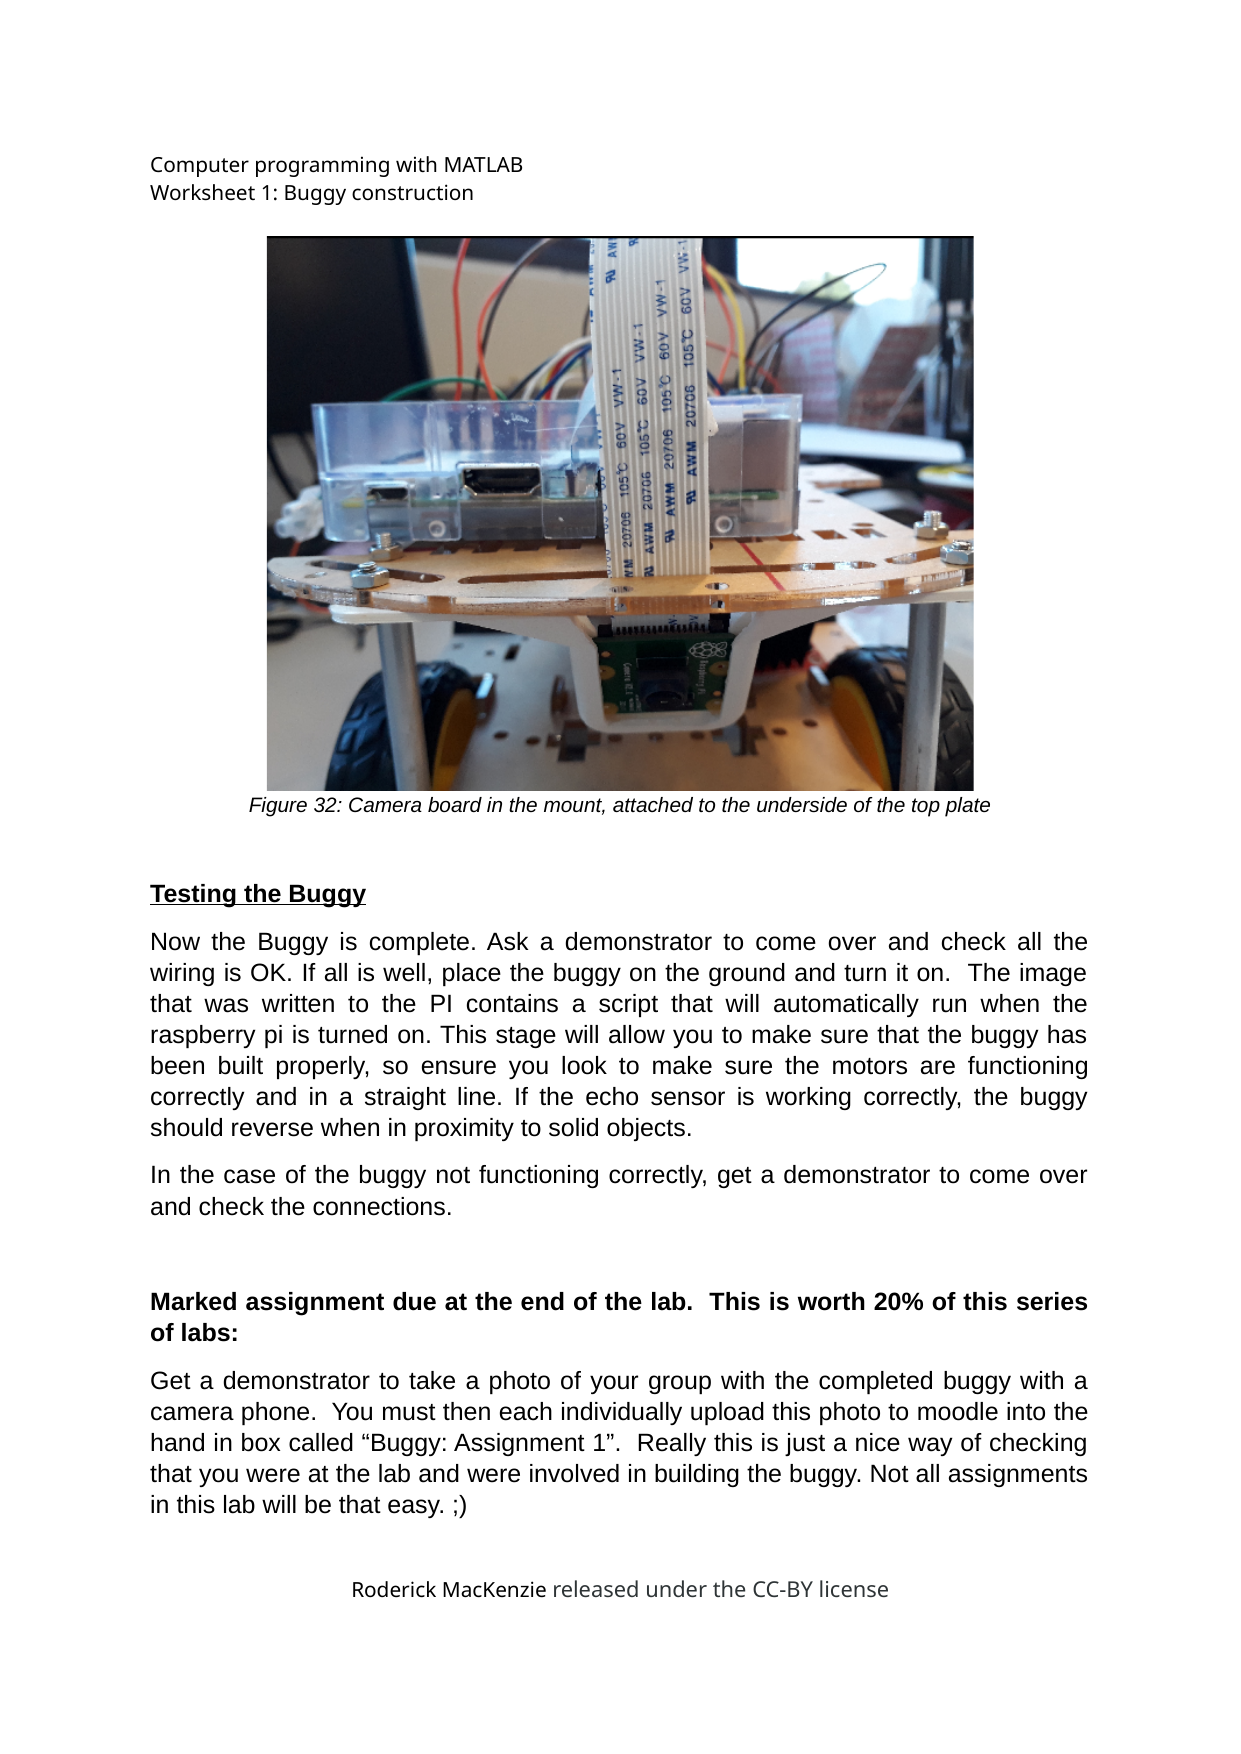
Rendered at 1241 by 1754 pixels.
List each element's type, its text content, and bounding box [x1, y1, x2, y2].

text Marked assignment due at the end of the lab. This is worth 20% of this series of labs: [150, 1287, 1090, 1347]
text Testing the Buggy [150, 879, 1090, 907]
text Now the Buggy is complete. Ask a demonstrator to come over and check all the wiring is OK. If all is well, place the buggy on the ground and turn it on. The image that was written to the PI contains a script that will automatically run when the raspberry pi is turned on. This stage will allow you to make sure that the buggy has been built properly, so ensure you look to make sure the motors are functioning correctly and in a straight line. If the echo sensor is working correctly, the buggy should reverse when in proximity to solid objects. [150, 926, 1090, 1141]
text Get a demonstrator to take a photo of your group with the completed buggy with a camera phone. You must then each individually upload this photo to moodle into the hand in box called “Buggy: Assignment 1”. Really this is just a nice way of checking that you were at the lab and were involved in building the buggy. Not all assignments in this lab will be that easy. ;) [150, 1366, 1090, 1518]
picture [266, 236, 974, 791]
text In the case of the buggy not functioning correctly, get a demonstrator to come over and check the connections. [150, 1160, 1090, 1220]
text Figure 32: Camera board in the mount, attached to the underside of the top plate [150, 236, 1090, 817]
